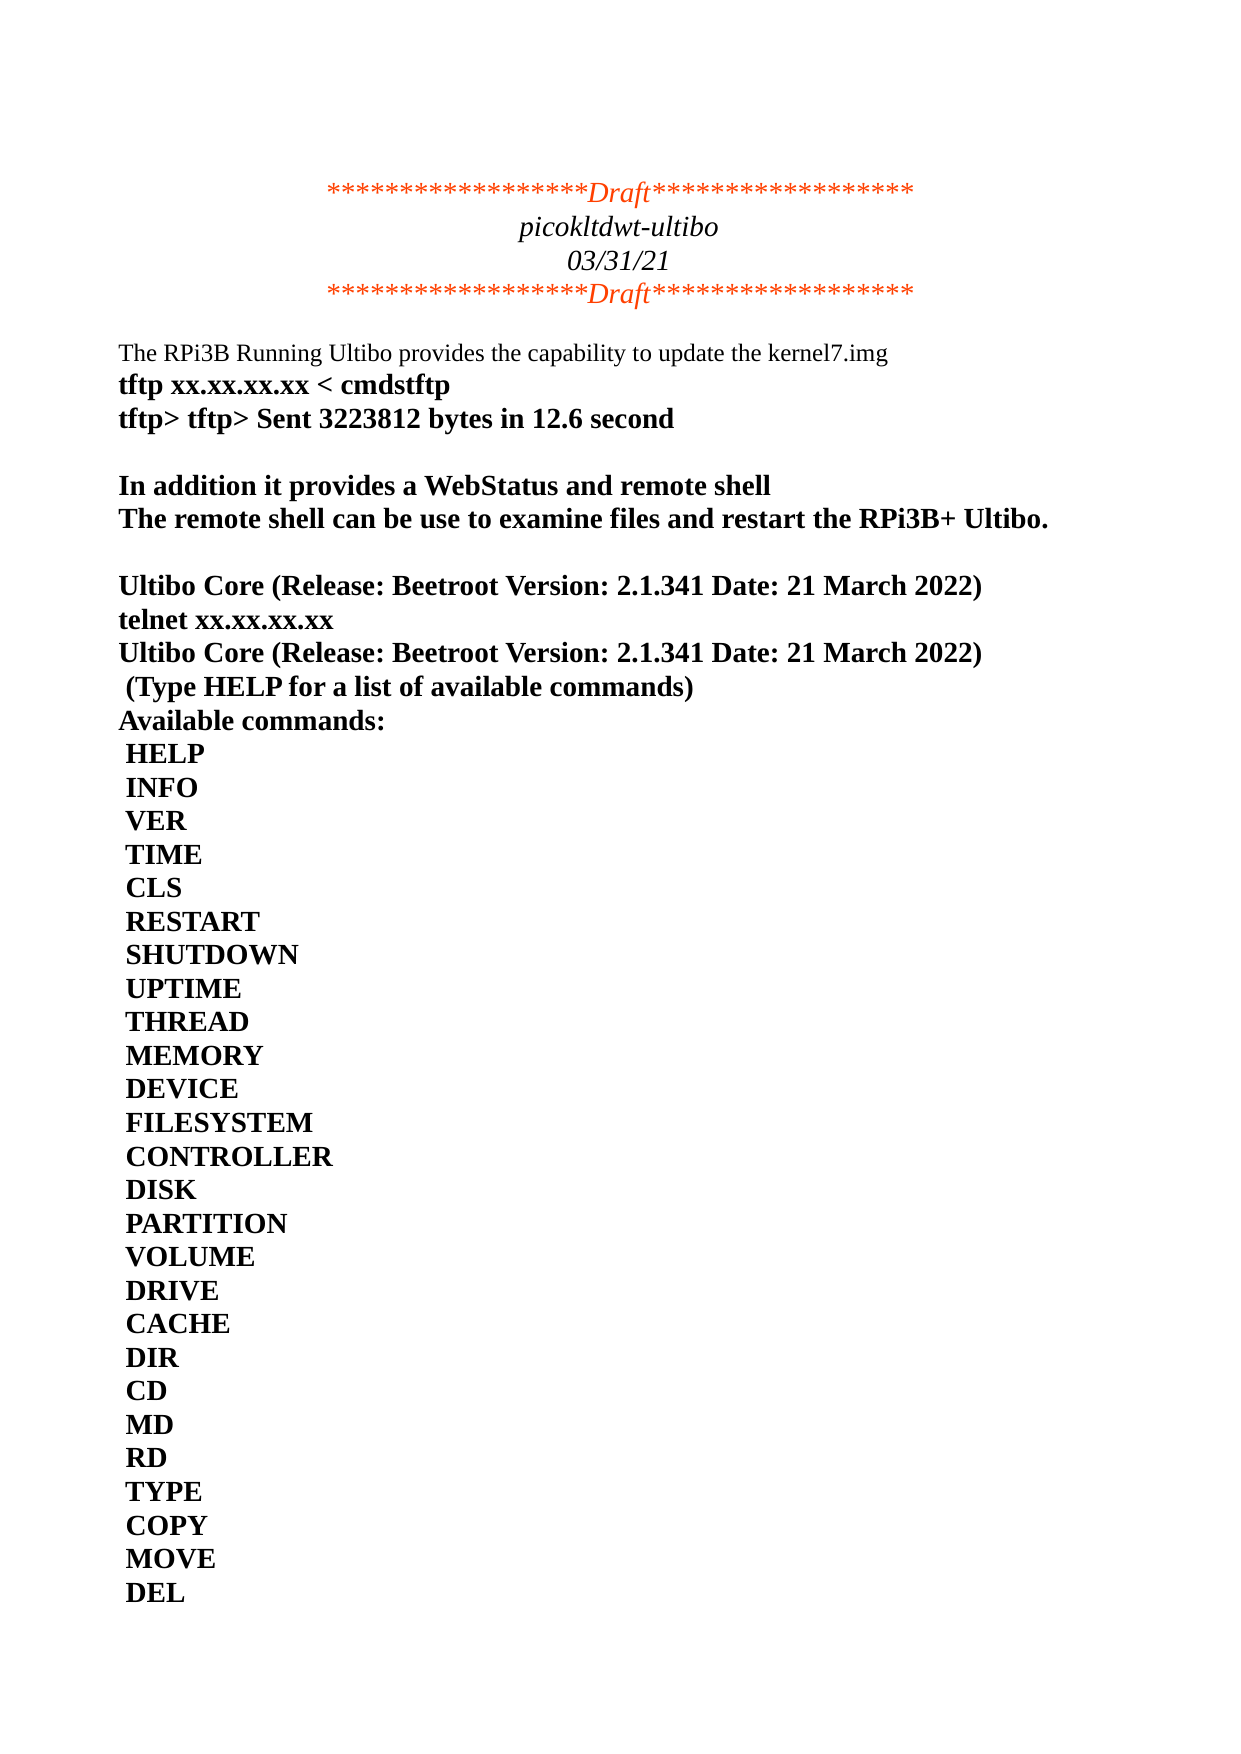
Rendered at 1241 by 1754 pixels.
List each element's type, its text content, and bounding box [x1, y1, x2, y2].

text COPY [118, 1508, 1122, 1541]
text CD [118, 1373, 1122, 1407]
text RESTART [118, 904, 1122, 937]
text DEVICE [118, 1072, 1122, 1105]
text CLS [118, 870, 1122, 904]
text DISK [118, 1172, 1122, 1206]
text DIR [118, 1340, 1122, 1373]
text SHUTDOWN [118, 937, 1122, 971]
text VER [118, 803, 1122, 837]
text ******************Draft****************** [118, 176, 1122, 209]
text Available commands: [118, 703, 1122, 736]
text In addition it provides a WebStatus and remote shell [118, 468, 1122, 501]
text picokltdwt-ultibo [118, 209, 1122, 243]
text telnet xx.xx.xx.xx [118, 602, 1122, 636]
text tftp> tftp> Sent 3223812 bytes in 12.6 second [118, 401, 1122, 434]
text UPTIME [118, 971, 1122, 1004]
text The RPi3B Running Ultibo provides the capability to update the kernel7.img [118, 338, 1122, 367]
text tftp xx.xx.xx.xx < cmdstftp [118, 367, 1122, 401]
text CACHE [118, 1306, 1122, 1340]
text Ultibo Core (Release: Beetroot Version: 2.1.341 Date: 21 March 2022) [118, 636, 1122, 669]
text MD [118, 1407, 1122, 1441]
text ******************Draft****************** [118, 276, 1122, 310]
text CONTROLLER [118, 1139, 1122, 1172]
text DRIVE [118, 1273, 1122, 1306]
text VOLUME [118, 1239, 1122, 1273]
text MEMORY [118, 1038, 1122, 1072]
text THREAD [118, 1004, 1122, 1038]
text RD [118, 1441, 1122, 1474]
text HELP [118, 736, 1122, 770]
text TIME [118, 837, 1122, 870]
text 03/31/21 [118, 243, 1122, 276]
text Ultibo Core (Release: Beetroot Version: 2.1.341 Date: 21 March 2022) [118, 568, 1122, 602]
text PARTITION [118, 1206, 1122, 1239]
text TYPE [118, 1474, 1122, 1508]
text MOVE [118, 1541, 1122, 1575]
text FILESYSTEM [118, 1105, 1122, 1139]
text The remote shell can be use to examine files and restart the RPi3B+ Ultibo. [118, 501, 1122, 535]
text INFO [118, 770, 1122, 803]
text (Type HELP for a list of available commands) [118, 669, 1122, 703]
text DEL [118, 1575, 1122, 1608]
